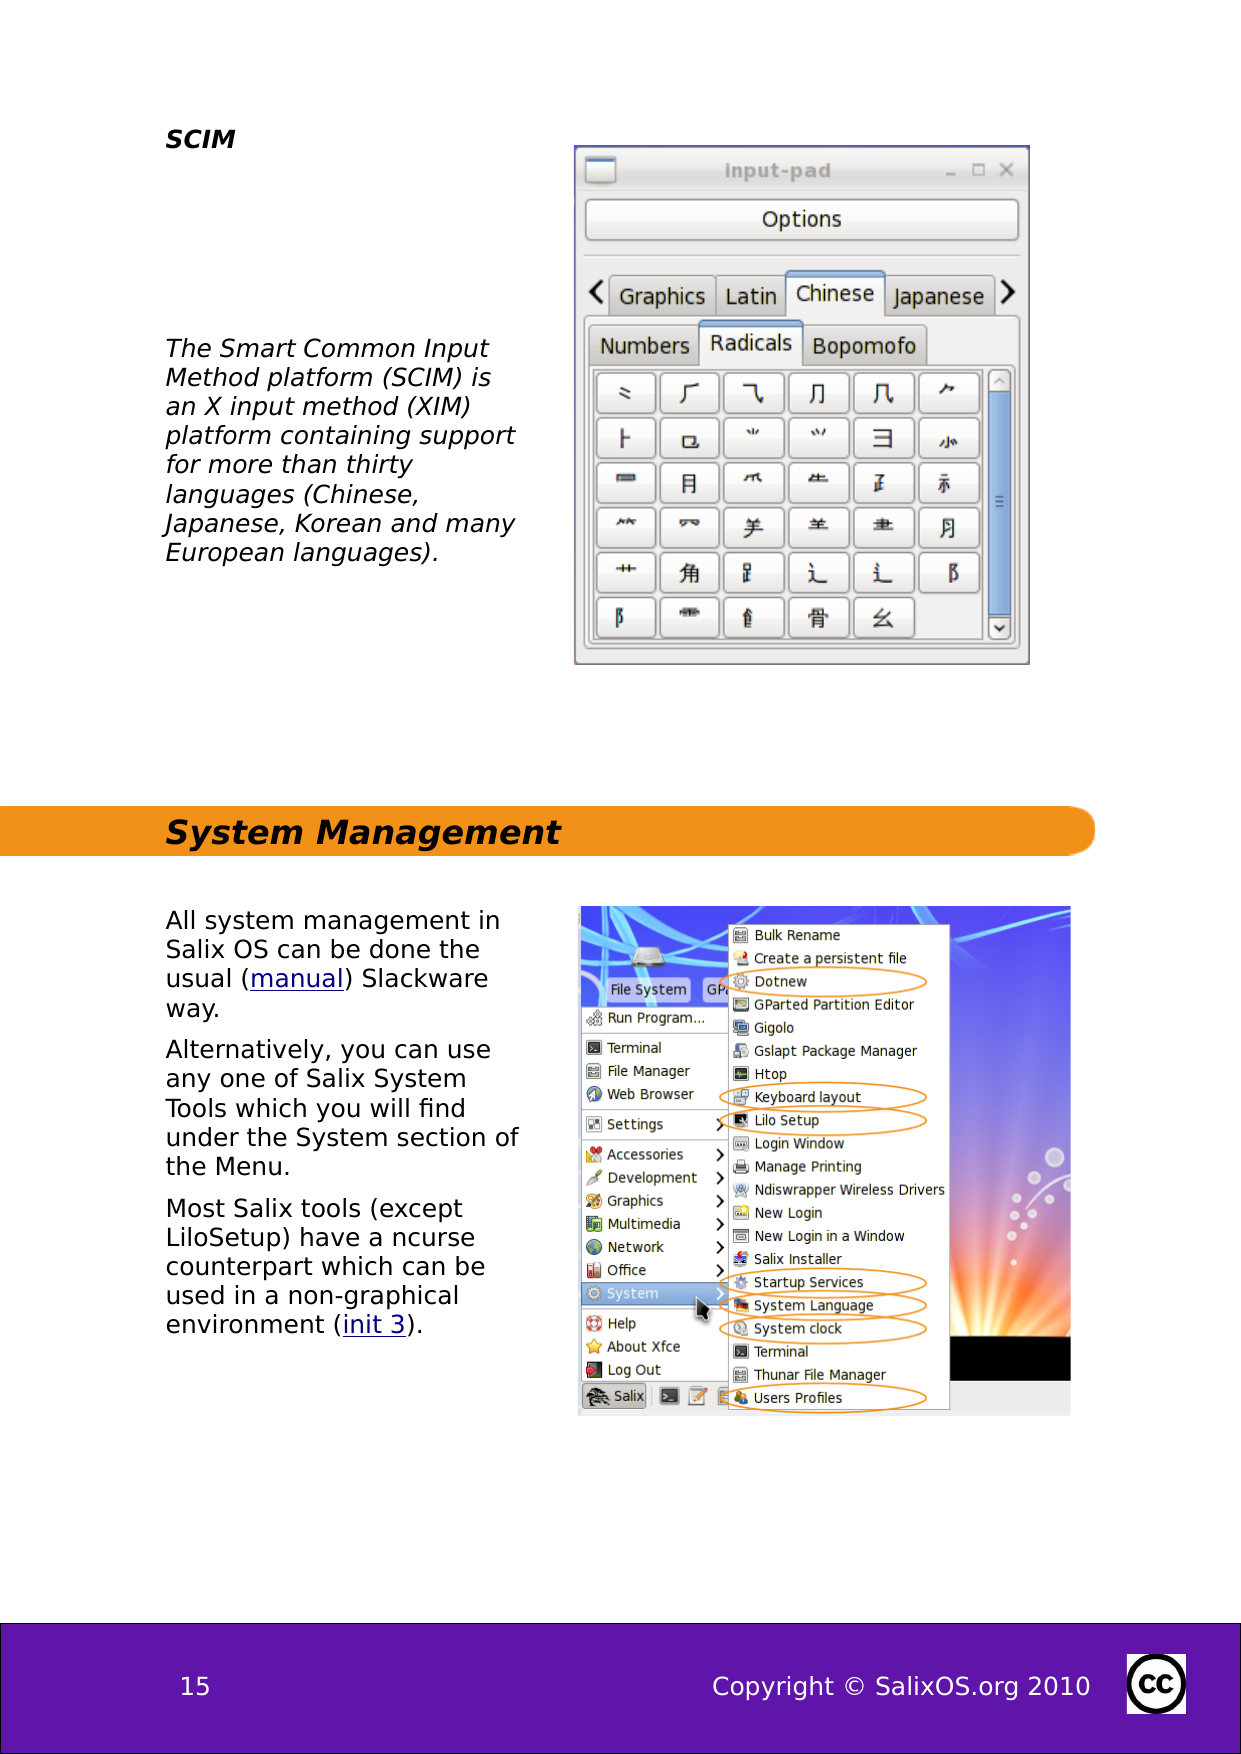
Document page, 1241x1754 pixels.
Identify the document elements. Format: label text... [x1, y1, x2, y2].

picture [573, 145, 1030, 665]
subtitle SCIM [165, 126, 1104, 155]
text [1071, 1035, 1104, 1181]
text Alternatively, you can use any one of Salix System Tools which you will find under the System section of the Menu. [165, 1035, 577, 1181]
text All system management in Salix OS can be done the usual (manual) Slackware way. [165, 906, 577, 1023]
picture [0, 806, 1096, 856]
text Most Salix tools (except LiloSetup) have a ncurse counterpart which can be used in a non-graphical environment (init 3). [165, 1194, 577, 1339]
text [1030, 334, 1104, 567]
picture [577, 906, 1071, 1416]
text [1071, 1194, 1104, 1339]
text The Smart Common Input Method platform (SCIM) is an X input method (XIM) platform containing support for more than thirty languages (Chinese, Japanese, Korean and many European languages). [165, 334, 573, 567]
picture [1126, 1654, 1186, 1714]
text [1071, 906, 1104, 1023]
